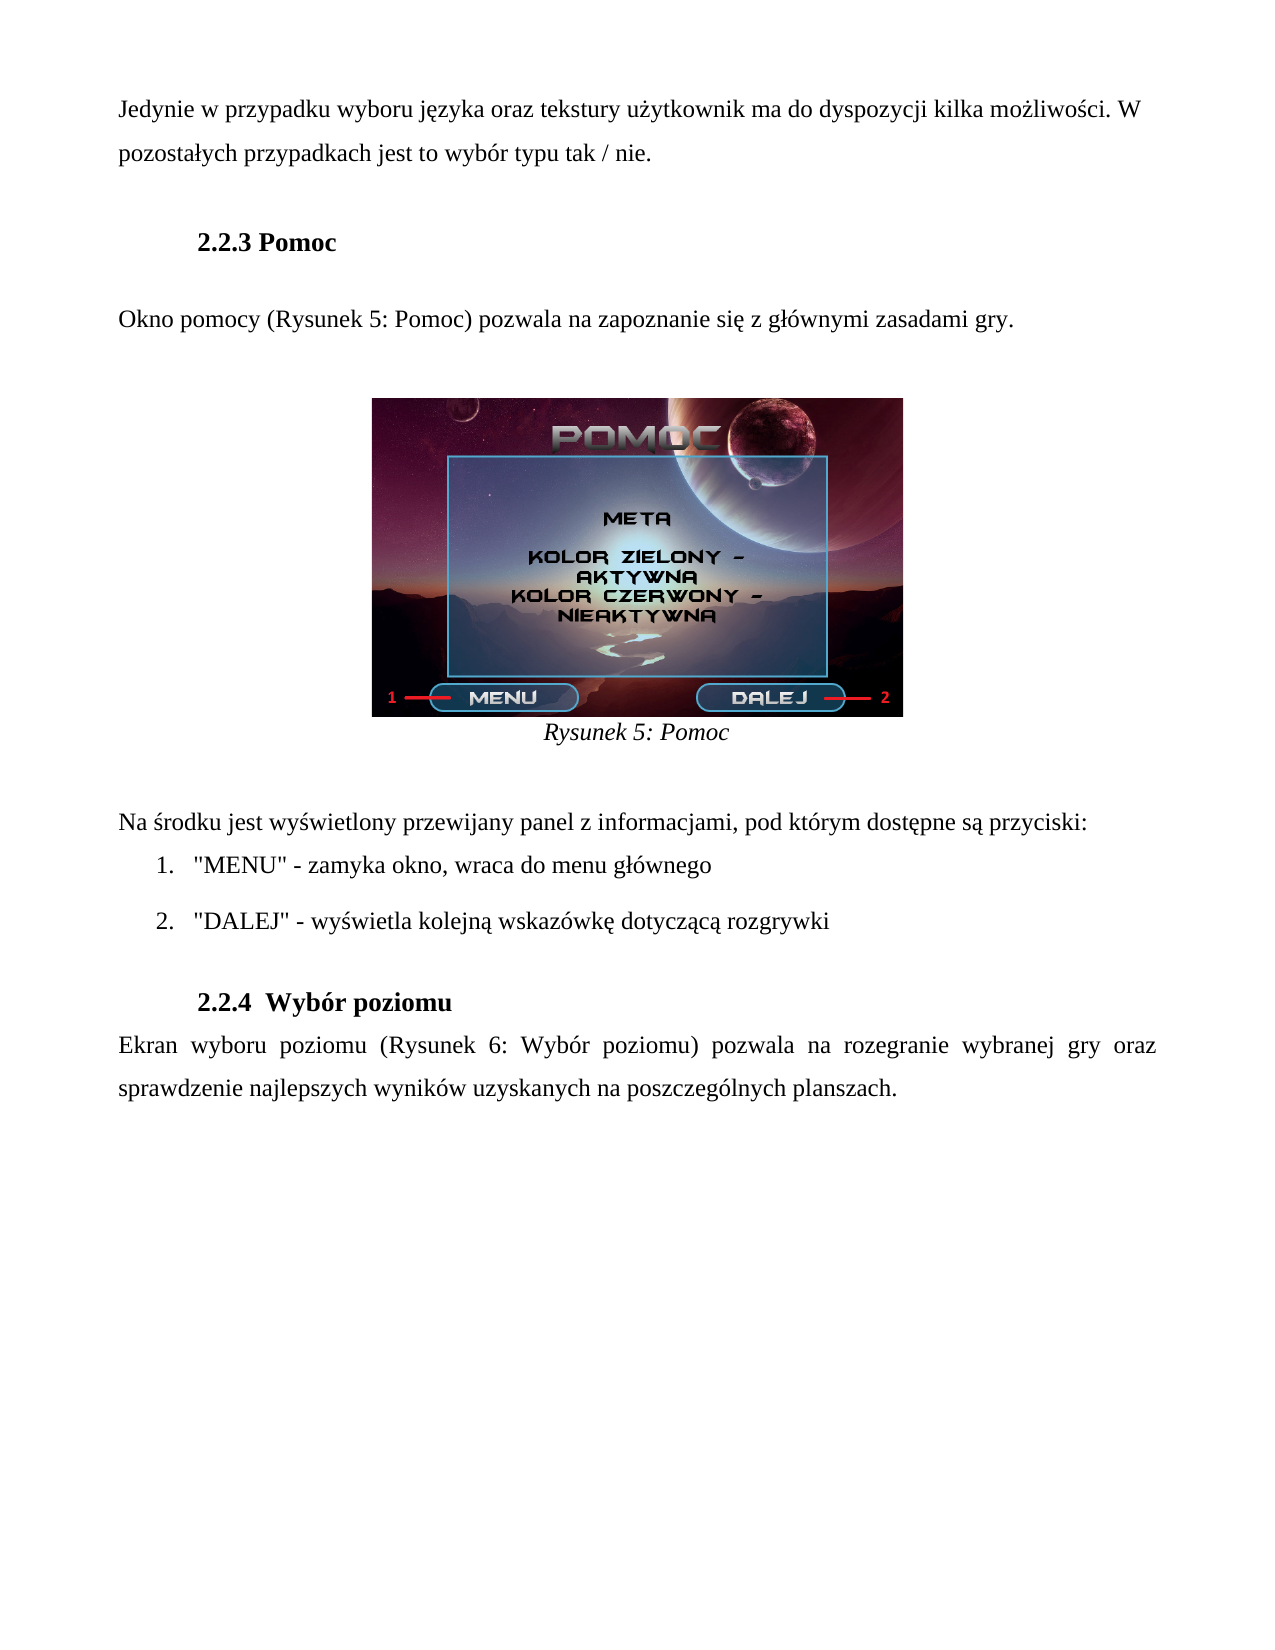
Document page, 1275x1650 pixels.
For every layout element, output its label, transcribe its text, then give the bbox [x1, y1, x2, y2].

text Okno pomocy (Rysunek 5: Pomoc) pozwala na zapoznanie się z głównymi zasadami gry. [118, 304, 1157, 332]
picture [371, 398, 904, 717]
list "DALEJ" - wyświetla kolejną wskazówkę dotyczącą rozgrywki [156, 906, 1157, 934]
subtitle Wybór poziomu [191, 986, 1157, 1018]
list "MENU" - zamyka okno, wraca do menu głównego [156, 850, 1157, 879]
text Jedynie w przypadku wyboru języka oraz tekstury użytkownik ma do dyspozycji kilka możliwości. W pozostałych przypadkach jest to wybór typu tak / nie. [118, 94, 1157, 166]
text Na środku jest wyświetlony przewijany panel z informacjami, pod którym dostępne są przyciski: [118, 807, 1157, 836]
subtitle Pomoc [191, 227, 1157, 258]
text Ekran wyboru poziomu (Rysunek 6: Wybór poziomu) pozwala na rozegranie wybranej gry oraz sprawdzenie najlepszych wyników uzyskanych na poszczególnych planszach. [118, 1030, 1157, 1102]
text Rysunek 5: Pomoc [373, 717, 902, 746]
